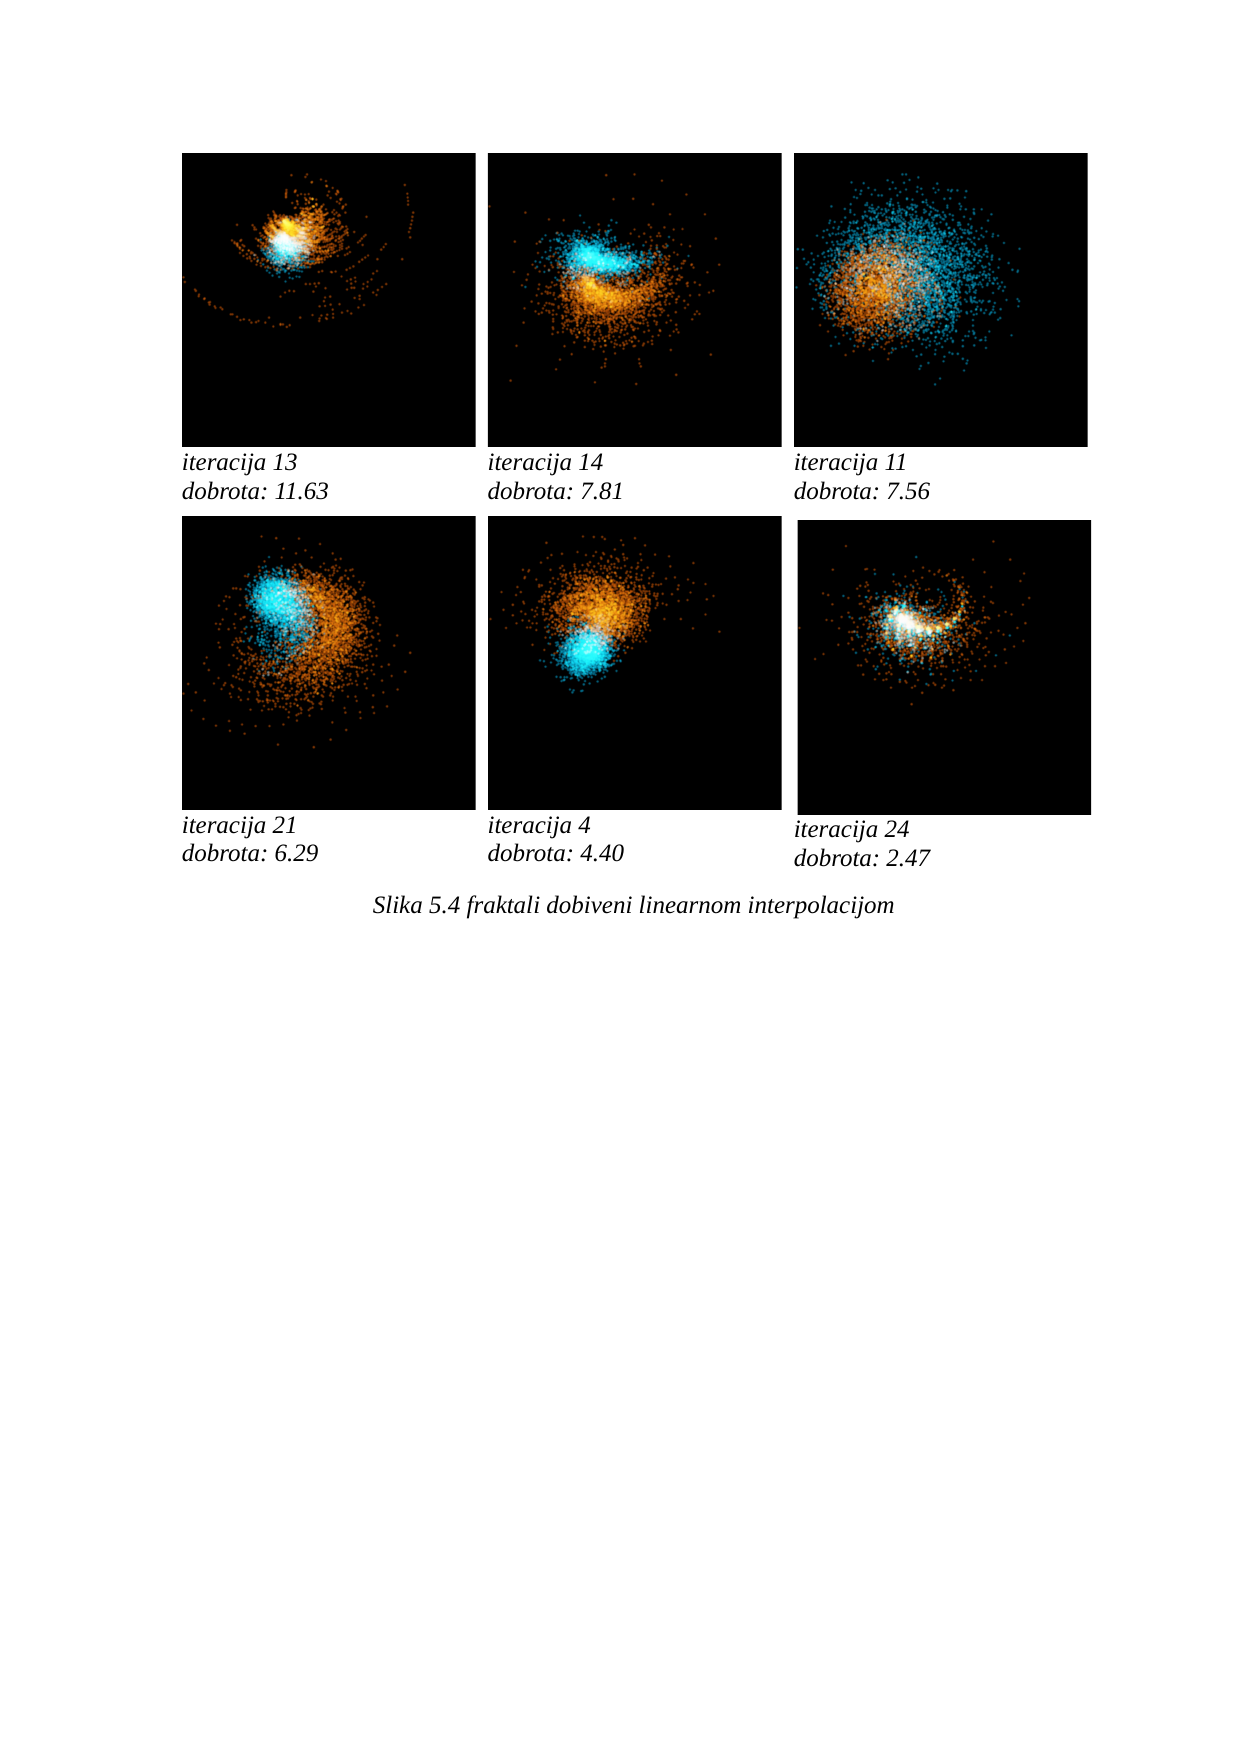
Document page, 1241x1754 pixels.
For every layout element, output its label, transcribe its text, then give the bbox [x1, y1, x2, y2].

picture [797, 520, 1092, 815]
table_header iteracija 13 dobrota: 11.63 [176, 148, 482, 510]
table_header iteracija 14 dobrota: 7.81 [482, 148, 788, 510]
table_header iteracija 11 dobrota: 7.56 [788, 148, 1094, 510]
picture [182, 153, 476, 447]
table_cell iteracija 21 dobrota: 6.29 [176, 510, 482, 877]
text Slika 5.4 fraktali dobiveni linearnom interpolacijom [176, 890, 1094, 918]
picture [487, 153, 782, 447]
picture [488, 516, 782, 810]
picture [182, 516, 476, 810]
table_cell iteracija 4 dobrota: 4.40 [482, 510, 788, 877]
table_cell iteracija 24 dobrota: 2.47 [788, 510, 1094, 877]
picture [794, 153, 1088, 447]
